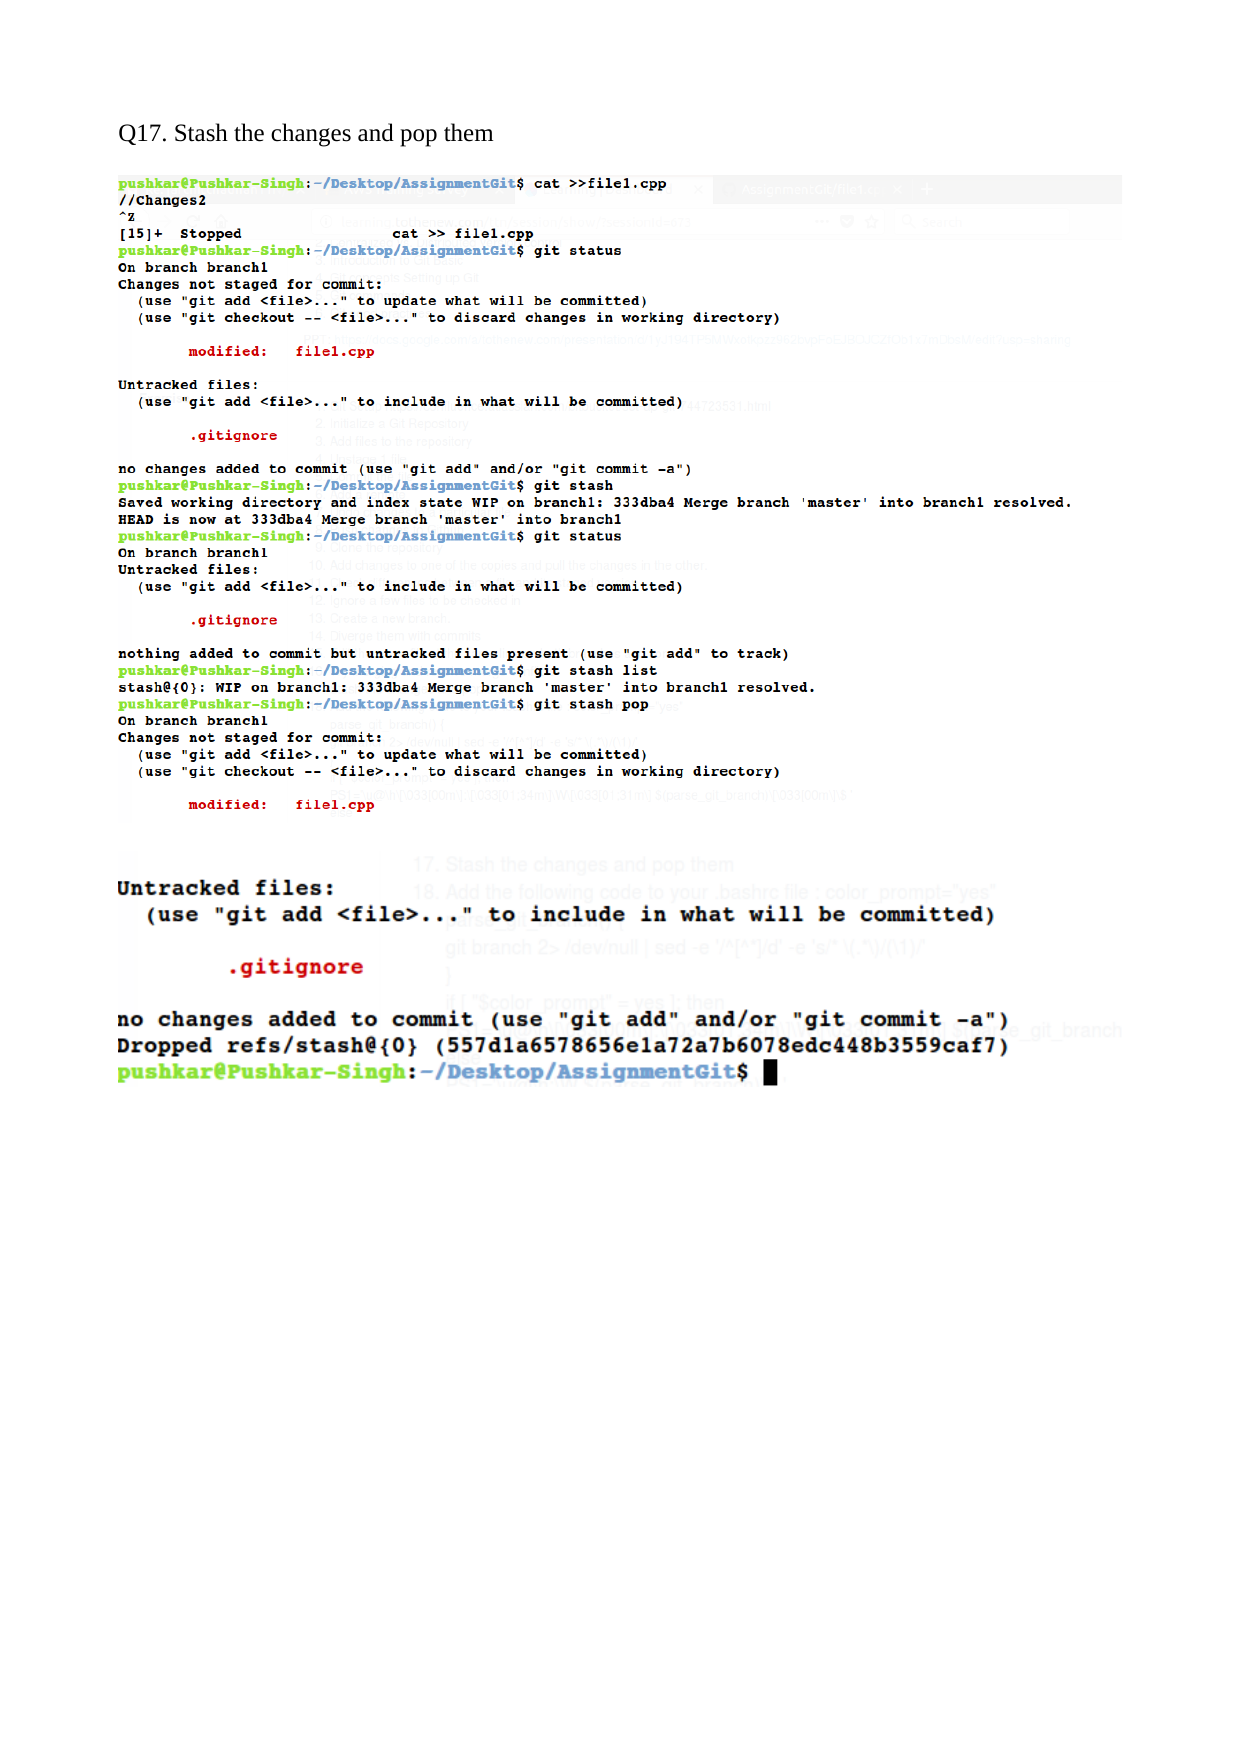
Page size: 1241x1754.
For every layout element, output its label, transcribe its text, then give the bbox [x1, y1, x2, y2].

picture [118, 851, 1123, 1087]
text Q17. Stash the changes and pop them [118, 118, 1122, 147]
picture [118, 175, 1123, 823]
